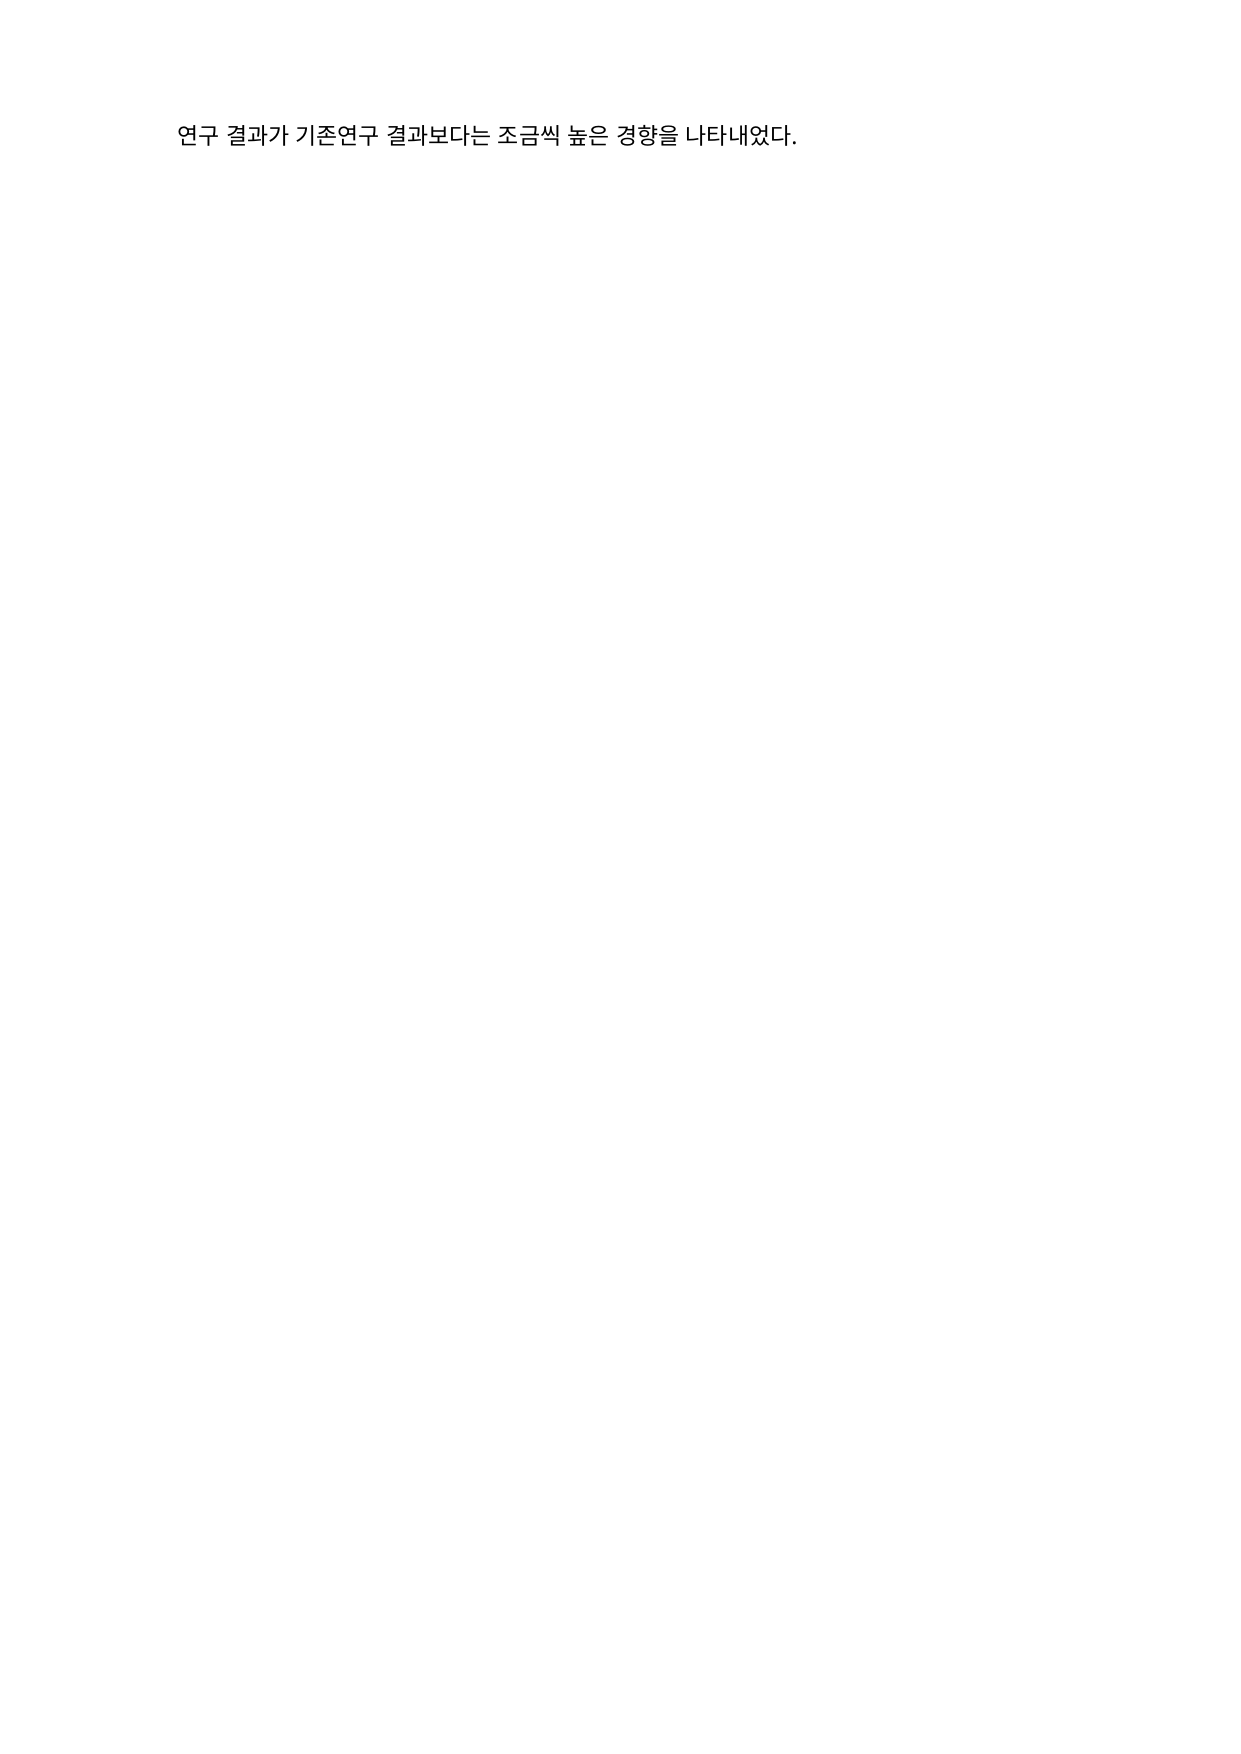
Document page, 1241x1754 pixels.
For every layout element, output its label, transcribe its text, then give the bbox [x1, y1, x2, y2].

text 연구 결과가 기존연구 결과보다는 조금씩 높은 경향을 나타내었다. [177, 118, 1063, 151]
